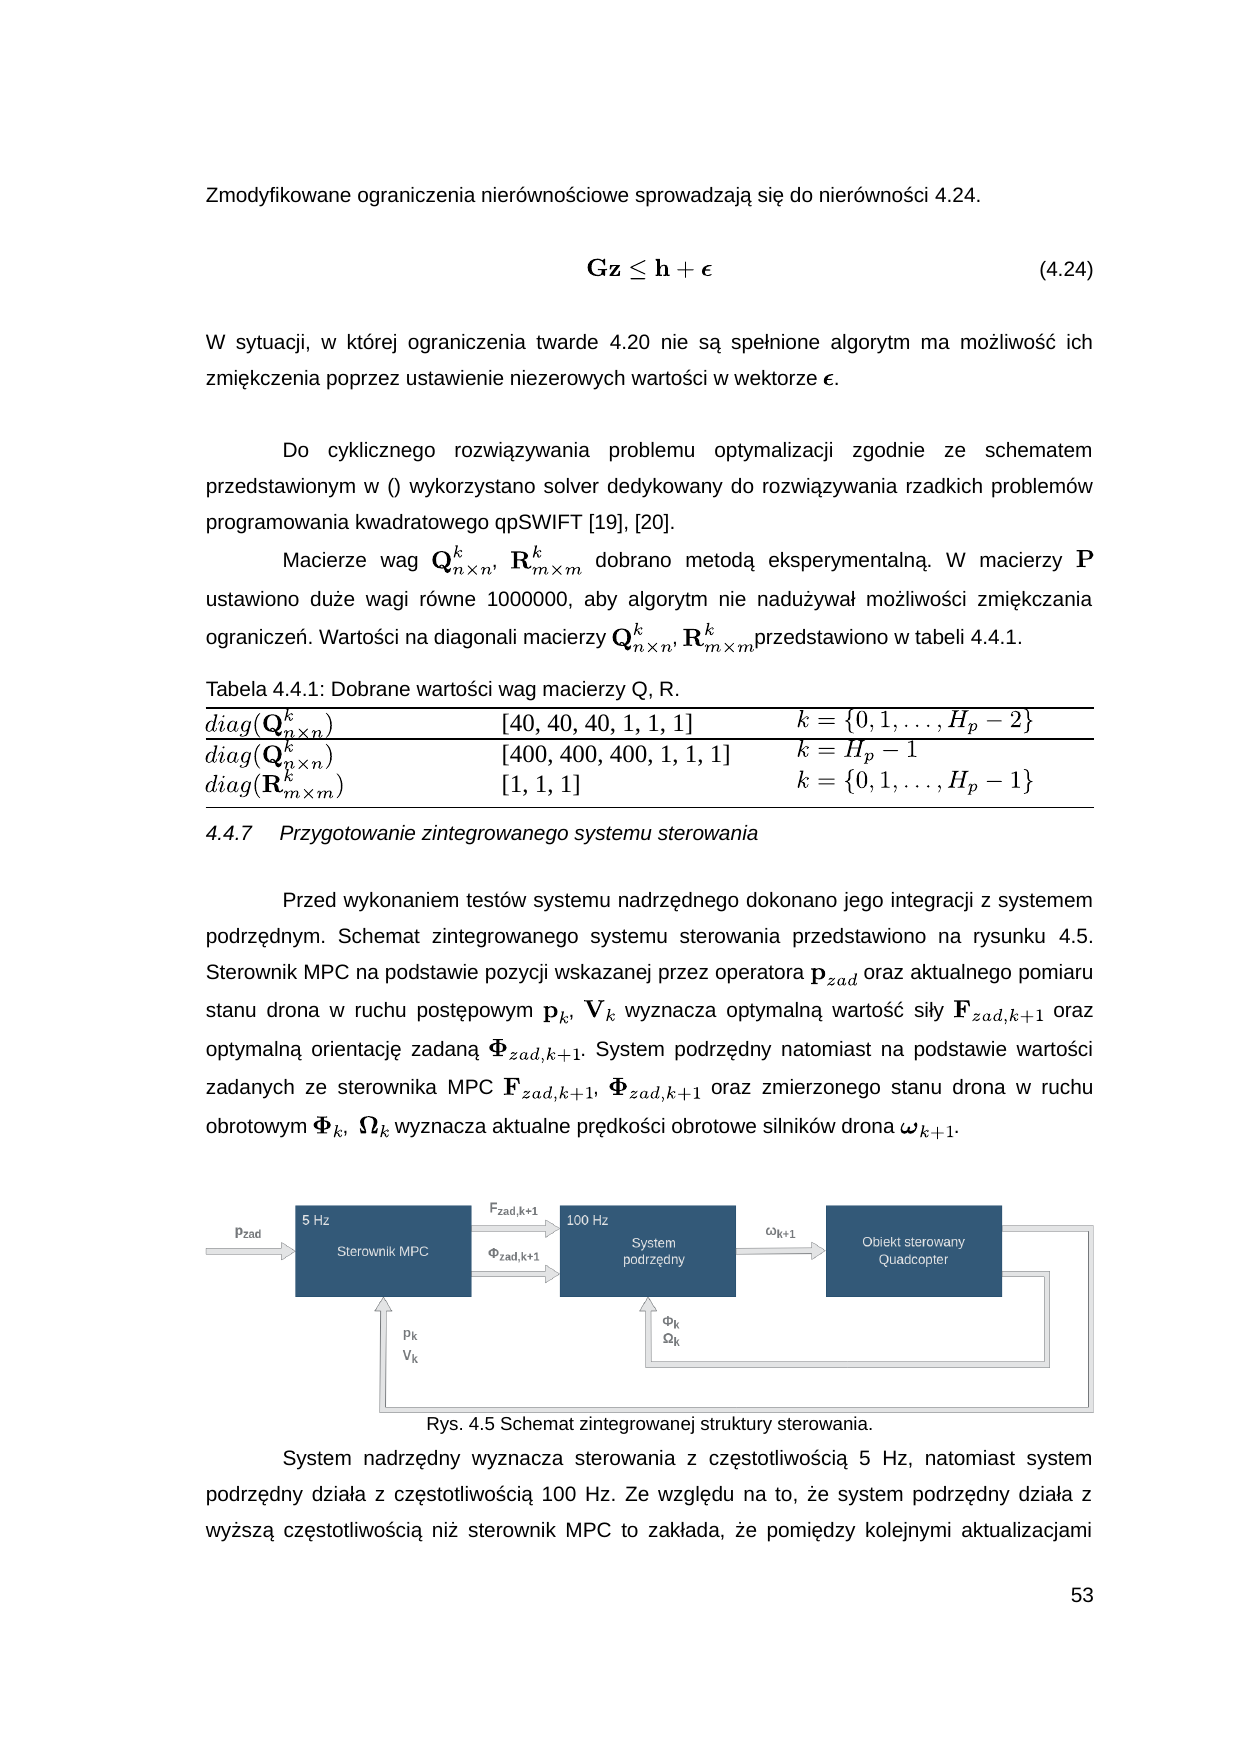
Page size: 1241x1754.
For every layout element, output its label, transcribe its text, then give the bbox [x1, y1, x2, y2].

text Zmodyfikowane ograniczenia nierównościowe sprowadzają się do nierówności 4.24. [206, 183, 1093, 207]
text Przed wykonaniem testów systemu nadrzędnego dokonano jego integracji z systemem podrzędnym. Schemat zintegrowanego systemu sterowania przedstawiono na rysunku 4.5. Sterownik MPC na podstawie pozycji wskazanej przez operatora oraz aktualnego pomiaru stanu drona w ruchu postępowym , wyznacza optymalną wartość siły oraz optymalną orientację zadaną . System podrzędny natomiast na podstawie wartości zadanych ze sterownika MPC , oraz zmierzonego stanu drona w ruchu obrotowym , wyznacza aktualne prędkości obrotowe silników drona . [206, 888, 1093, 1139]
text Tabela 4.4.1: Dobrane wartości wag macierzy Q, R. [206, 677, 1093, 701]
table_cell [1, 1, 1] [501, 769, 797, 807]
table_cell [206, 769, 501, 807]
subtitle Przygotowanie zintegrowanego systemu sterowania [206, 821, 1093, 844]
text System nadrzędny wyznacza sterowania z częstotliwością 5 Hz, natomiast system podrzędny działa z częstotliwością 100 Hz. Ze względu na to, że system podrzędny działa z wyższą częstotliwością niż sterownik MPC to zakłada, że pomiędzy kolejnymi aktualizacjami [206, 1434, 1093, 1542]
table_cell [400, 400, 400, 1, 1, 1] [501, 740, 797, 769]
table_header [798, 709, 1093, 738]
text Macierze wag , dobrano metodą eksperymentalną. W macierzy ustawiono duże wagi równe 1000000, aby algorytm nie nadużywał możliwości zmiękczania ograniczeń. Wartości na diagonali macierzy , przedstawiono w tabeli 4.4.1. [206, 545, 1093, 652]
table_header [328, 709, 501, 738]
table_cell [798, 769, 1093, 807]
text Rys. 4.5 Schemat zintegrowanej struktury sterowania. [206, 1413, 1093, 1434]
text (4.24) [206, 256, 1093, 280]
text [206, 1187, 1093, 1200]
table_cell [798, 740, 1093, 769]
picture [205, 1200, 1094, 1413]
table_cell [328, 740, 501, 769]
text Do cyklicznego rozwiązywania problemu optymalizacji zgodnie ze schematem przedstawionym w () wykorzystano solver dedykowany do rozwiązywania rzadkich problemów programowania kwadratowego qpSWIFT [19], [20]. [206, 438, 1093, 533]
text W sytuacji, w której ograniczenia twarde 4.20 nie są spełnione algorytm ma możliwość ich zmiękczenia poprzez ustawienie niezerowych wartości w wektorze . [206, 330, 1093, 390]
table_header [40, 40, 40, 1, 1, 1] [501, 709, 797, 738]
